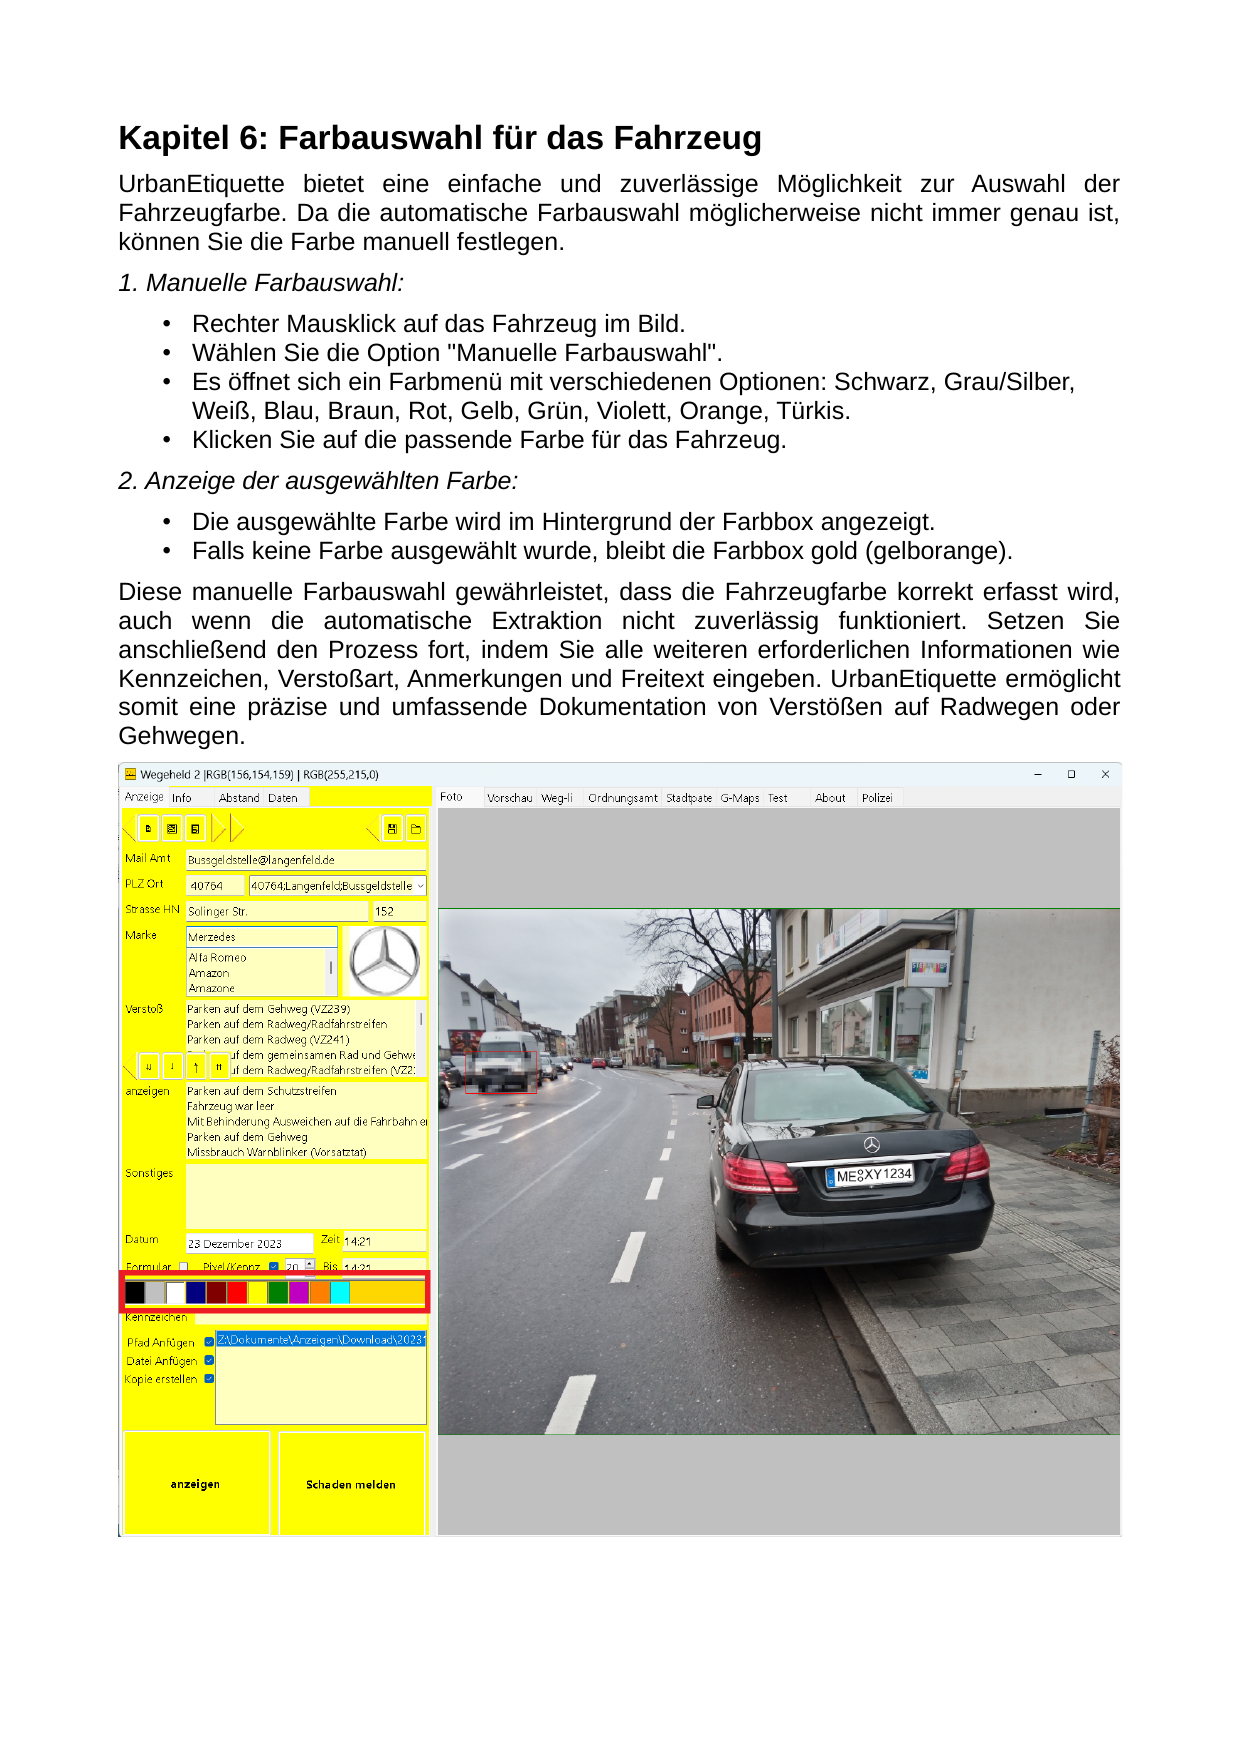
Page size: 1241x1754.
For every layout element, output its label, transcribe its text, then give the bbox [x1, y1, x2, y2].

list Rechter Mausklick auf das Fahrzeug im Bild. [162, 309, 1122, 338]
text Diese manuelle Farbauswahl gewährleistet, dass die Fahrzeugfarbe korrekt erfasst wird, auch wenn die automatische Extraktion nicht zuverlässig funktioniert. Setzen Sie anschließend den Prozess fort, indem Sie alle weiteren erforderlichen Informationen wie Kennzeichen, Verstoßart, Anmerkungen und Freitext eingeben. UrbanEtiquette ermöglicht somit eine präzise und umfassende Dokumentation von Verstößen auf Radwegen oder Gehwegen. [118, 577, 1122, 750]
subtitle Kapitel 6: Farbauswahl für das Fahrzeug [118, 118, 1122, 157]
text 2. Anzeige der ausgewählten Farbe: [118, 466, 1122, 495]
list Es öffnet sich ein Farbmenü mit verschiedenen Optionen: Schwarz, Grau/Silber, Weiß, Blau, Braun, Rot, Gelb, Grün, Violett, Orange, Türkis. [162, 367, 1122, 424]
text 1. Manuelle Farbauswahl: [118, 268, 1122, 297]
list Falls keine Farbe ausgewählt wurde, bleibt die Farbbox gold (gelborange). [162, 536, 1122, 565]
list Die ausgewählte Farbe wird im Hintergrund der Farbbox angezeigt. [162, 507, 1122, 536]
text UrbanEtiquette bietet eine einfache und zuverlässige Möglichkeit zur Auswahl der Fahrzeugfarbe. Da die automatische Farbauswahl möglicherweise nicht immer genau ist, können Sie die Farbe manuell festlegen. [118, 169, 1122, 256]
list Wählen Sie die Option "Manuelle Farbauswahl". [162, 338, 1122, 367]
list Klicken Sie auf die passende Farbe für das Fahrzeug. [162, 424, 1122, 453]
